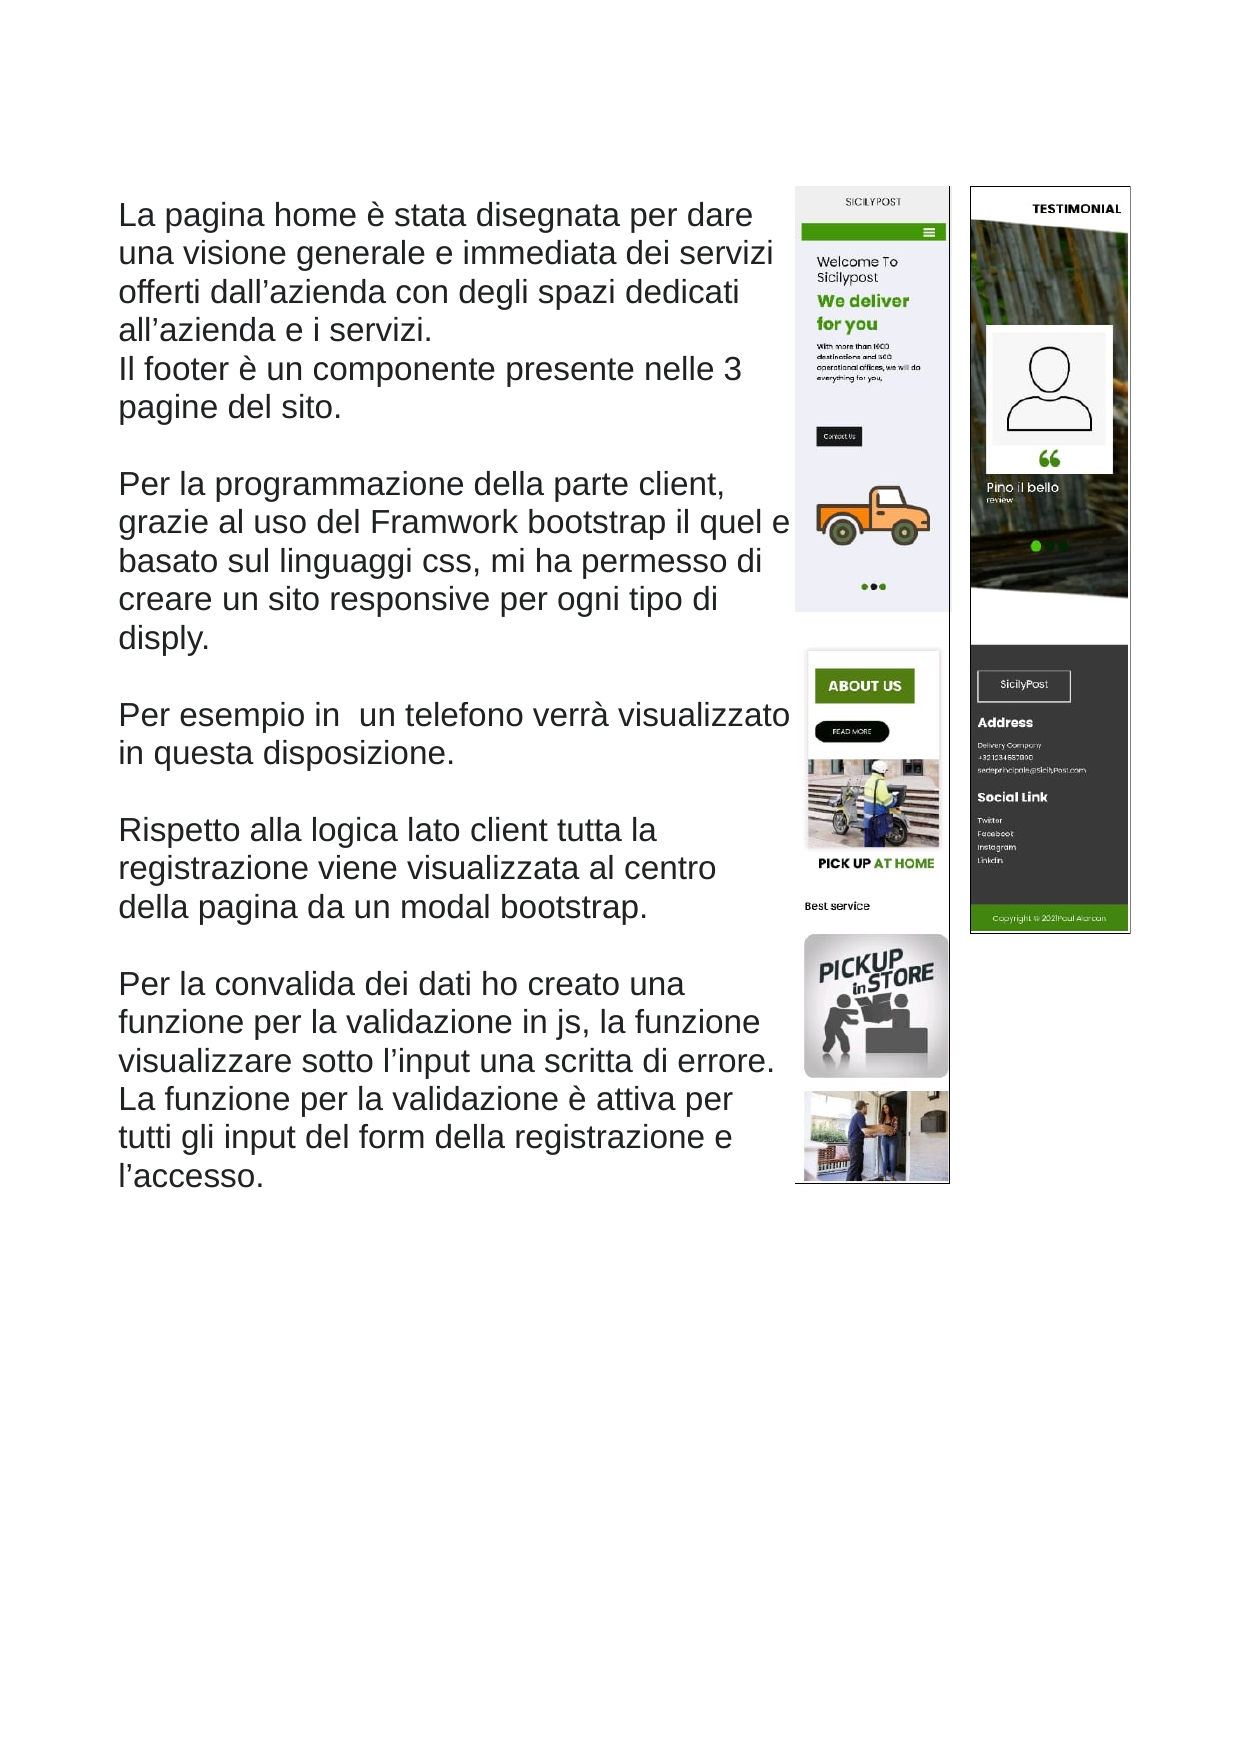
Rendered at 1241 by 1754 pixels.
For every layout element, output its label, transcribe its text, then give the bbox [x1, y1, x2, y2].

text La pagina home è stata disegnata per dare una visione generale e immediata dei servizi offerti dall’azienda con degli spazi dedicati all’azienda e i servizi. [118, 195, 795, 349]
text La funzione per la validazione è attiva per tutti gli input del form della registrazione e l’accesso. [118, 1079, 795, 1194]
text Per la convalida dei dati ho creato una funzione per la validazione in js, la funzione visualizzare sotto l’input una scritta di errore. [118, 964, 795, 1079]
text Per la programmazione della parte client, grazie al uso del Framwork bootstrap il quel e basato sul linguaggi css, mi ha permesso di creare un sito responsive per ogni tipo di disply. [118, 464, 795, 656]
text Per esempio in un telefono verrà visualizzato in questa disposizione. [118, 695, 795, 772]
text Il footer è un componente presente nelle 3 pagine del sito. [118, 349, 795, 426]
picture [795, 186, 1165, 1201]
text Rispetto alla logica lato client tutta la registrazione viene visualizzata al centro della pagina da un modal bootstrap. [118, 810, 795, 925]
